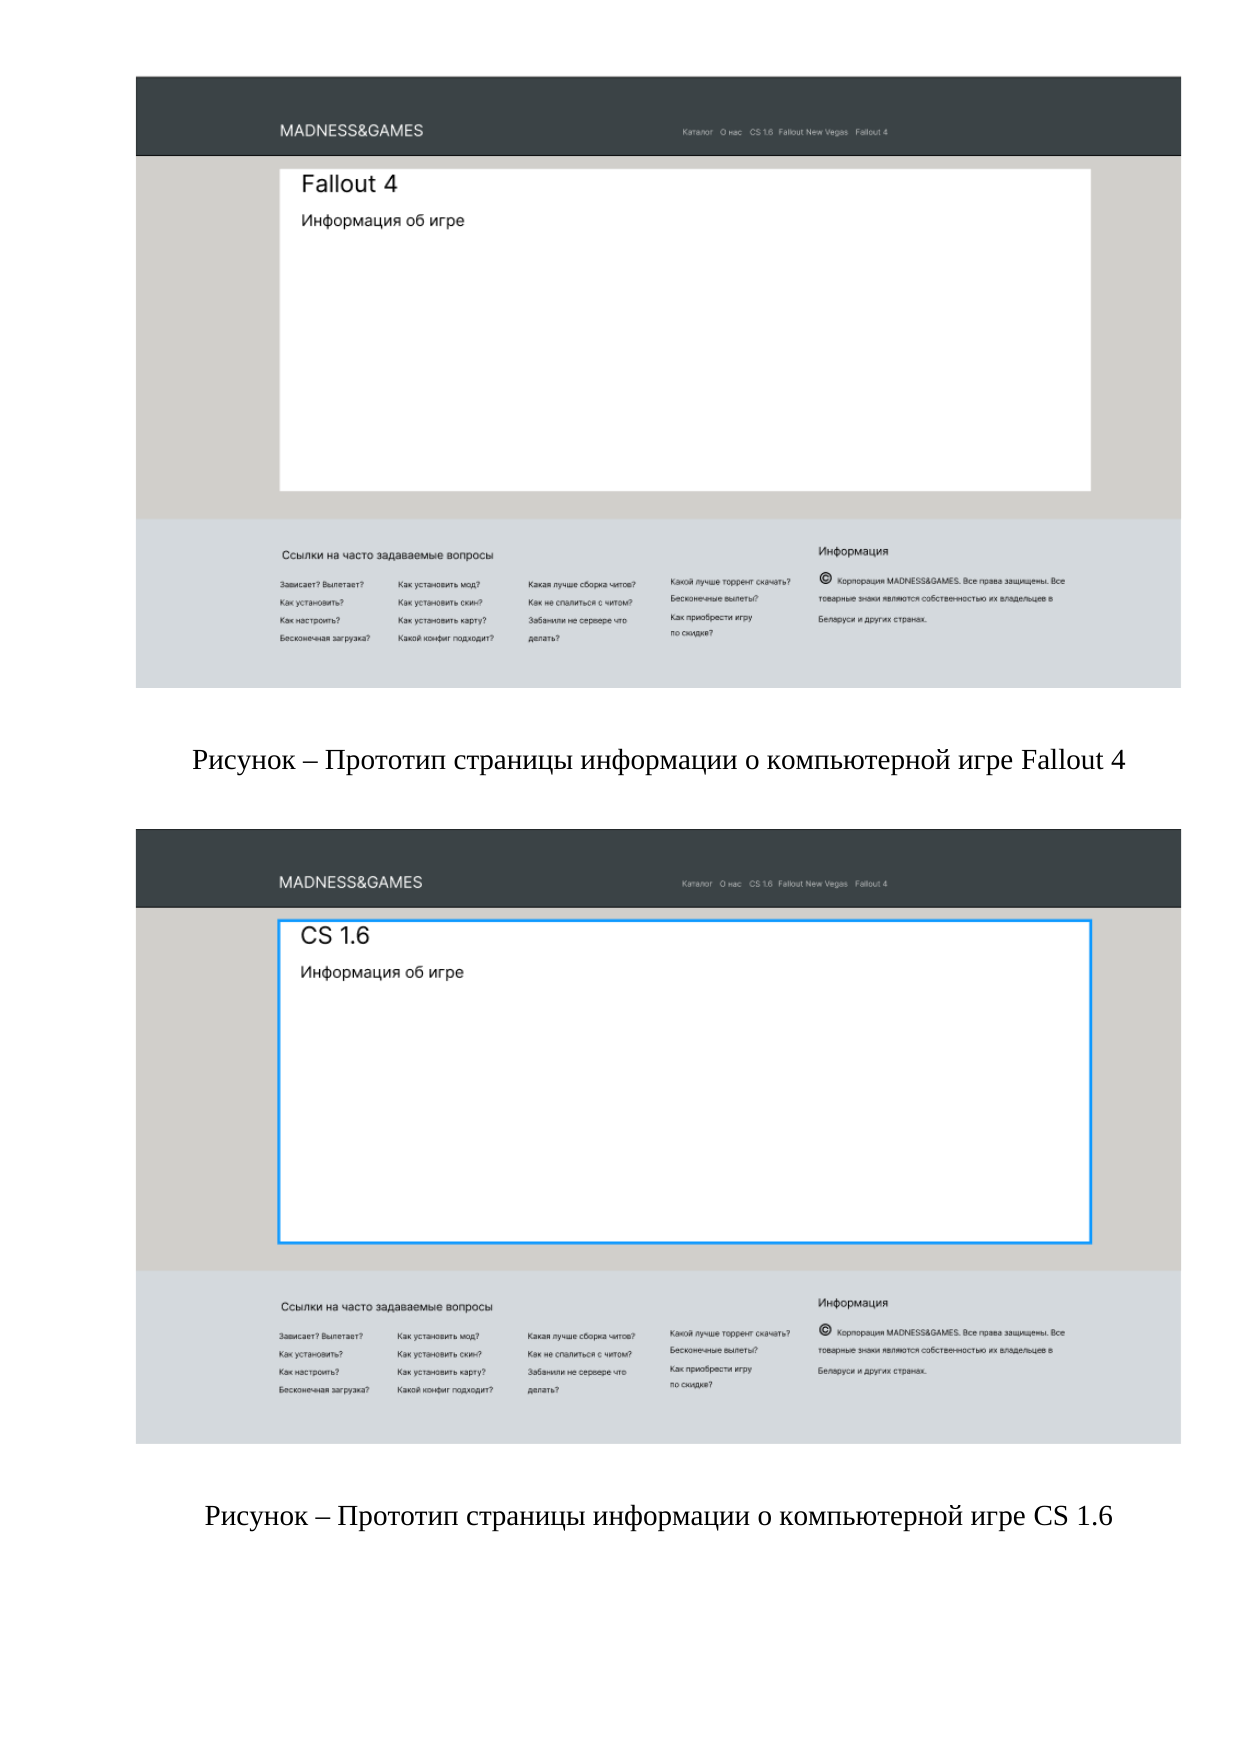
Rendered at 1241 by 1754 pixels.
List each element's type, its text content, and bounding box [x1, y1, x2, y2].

text Рисунок – Прототип страницы информации о компьютерной игре Fallout 4 [136, 742, 1181, 775]
text Рисунок – Прототип страницы информации о компьютерной игре CS 1.6 [136, 1498, 1181, 1532]
